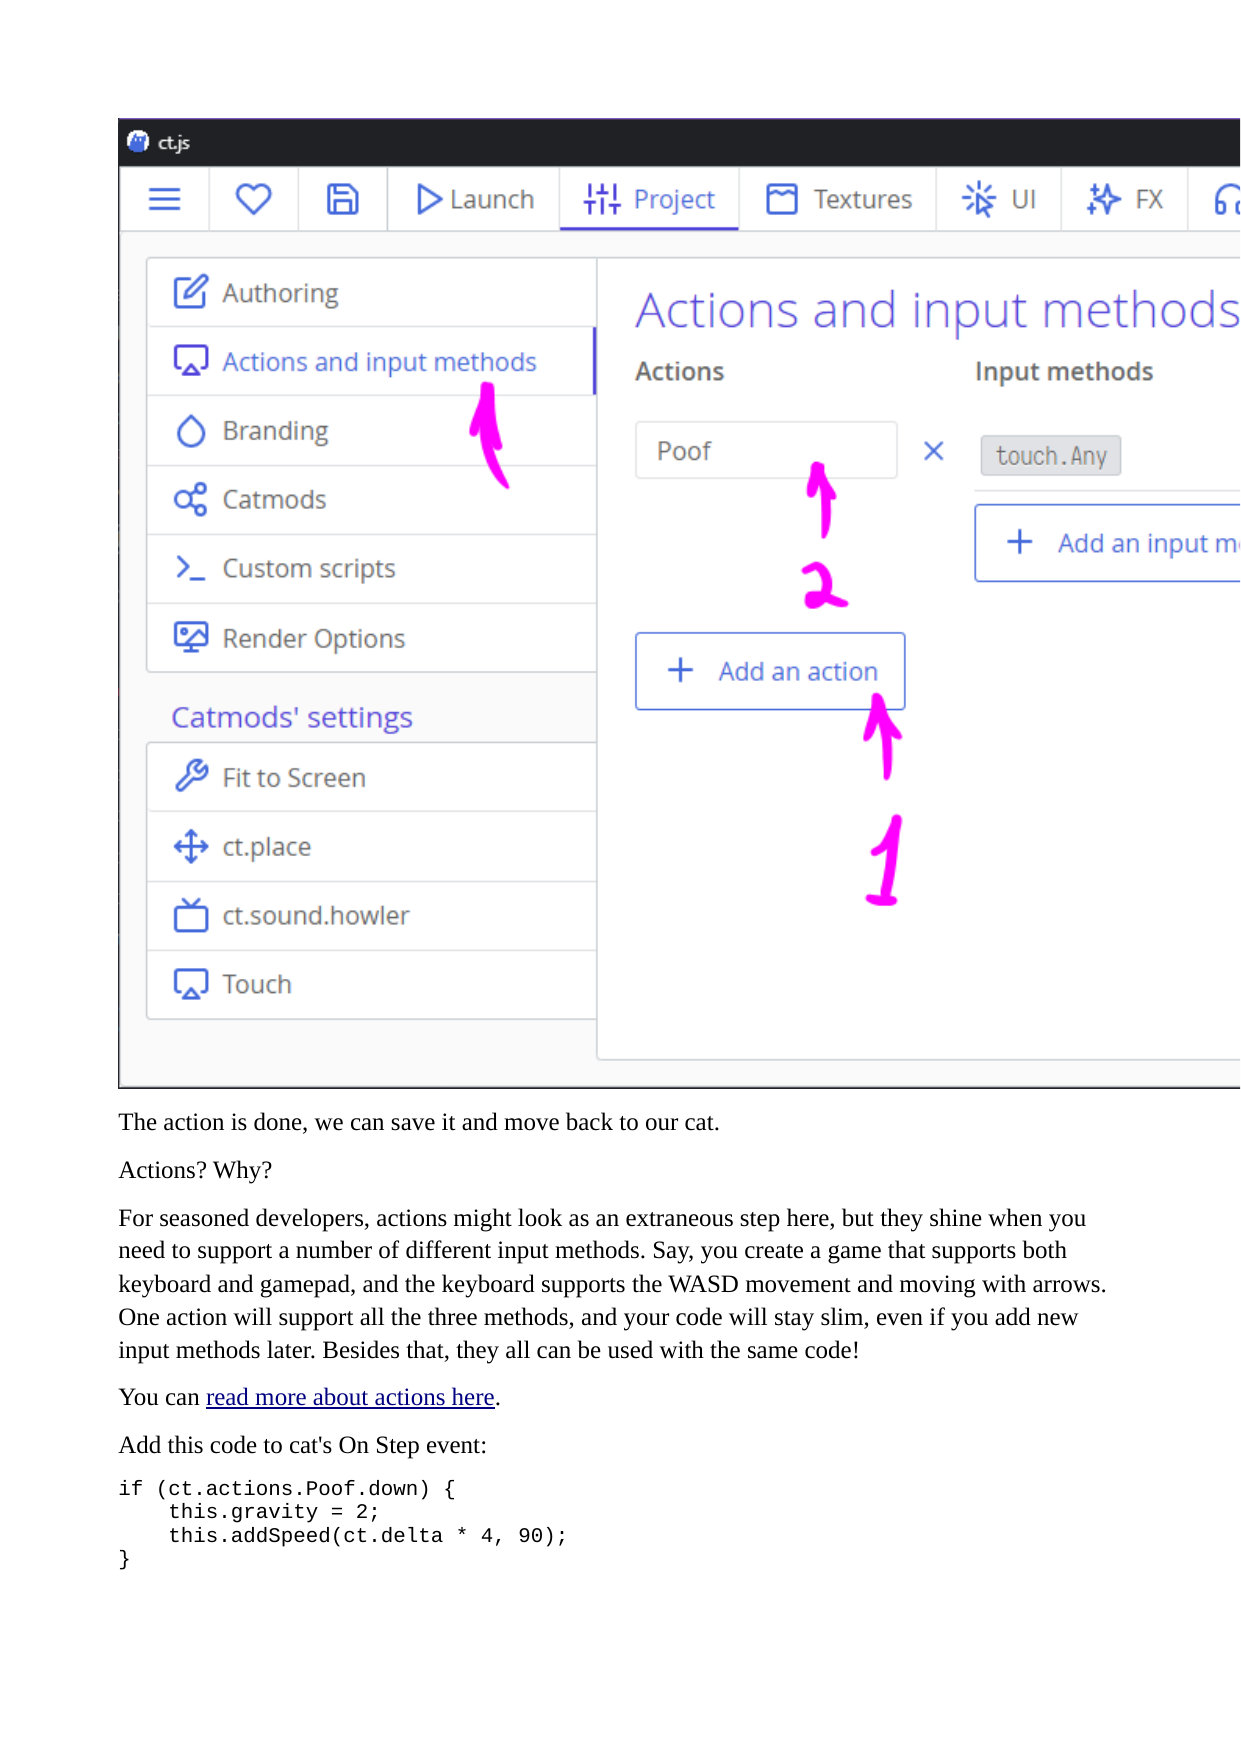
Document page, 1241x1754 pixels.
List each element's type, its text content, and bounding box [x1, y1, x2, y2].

text if (ct.actions.Poof.down) { [118, 1477, 1122, 1501]
text The action is done, we can save it and move back to our cat. [118, 1107, 1122, 1136]
text this.gravity = 2; [118, 1501, 1122, 1525]
picture [118, 118, 1241, 1089]
text this.addSpeed(ct.delta * 4, 90); [118, 1525, 1122, 1548]
text You can read more about actions here. [118, 1382, 1122, 1411]
text For seasoned developers, actions might look as an extraneous step here, but they shine when you need to support a number of different input methods. Say, you create a game that supports both keyboard and gamepad, and the keyboard supports the WASD movement and moving with arrows. One action will support all the three methods, and your code will stay slim, even if you add new input methods later. Besides that, they all can be used with the same code! [118, 1203, 1122, 1363]
text } [118, 1548, 1122, 1572]
text Actions? Why? [118, 1155, 1122, 1184]
text Add this code to cat's On Step event: [118, 1430, 1122, 1459]
